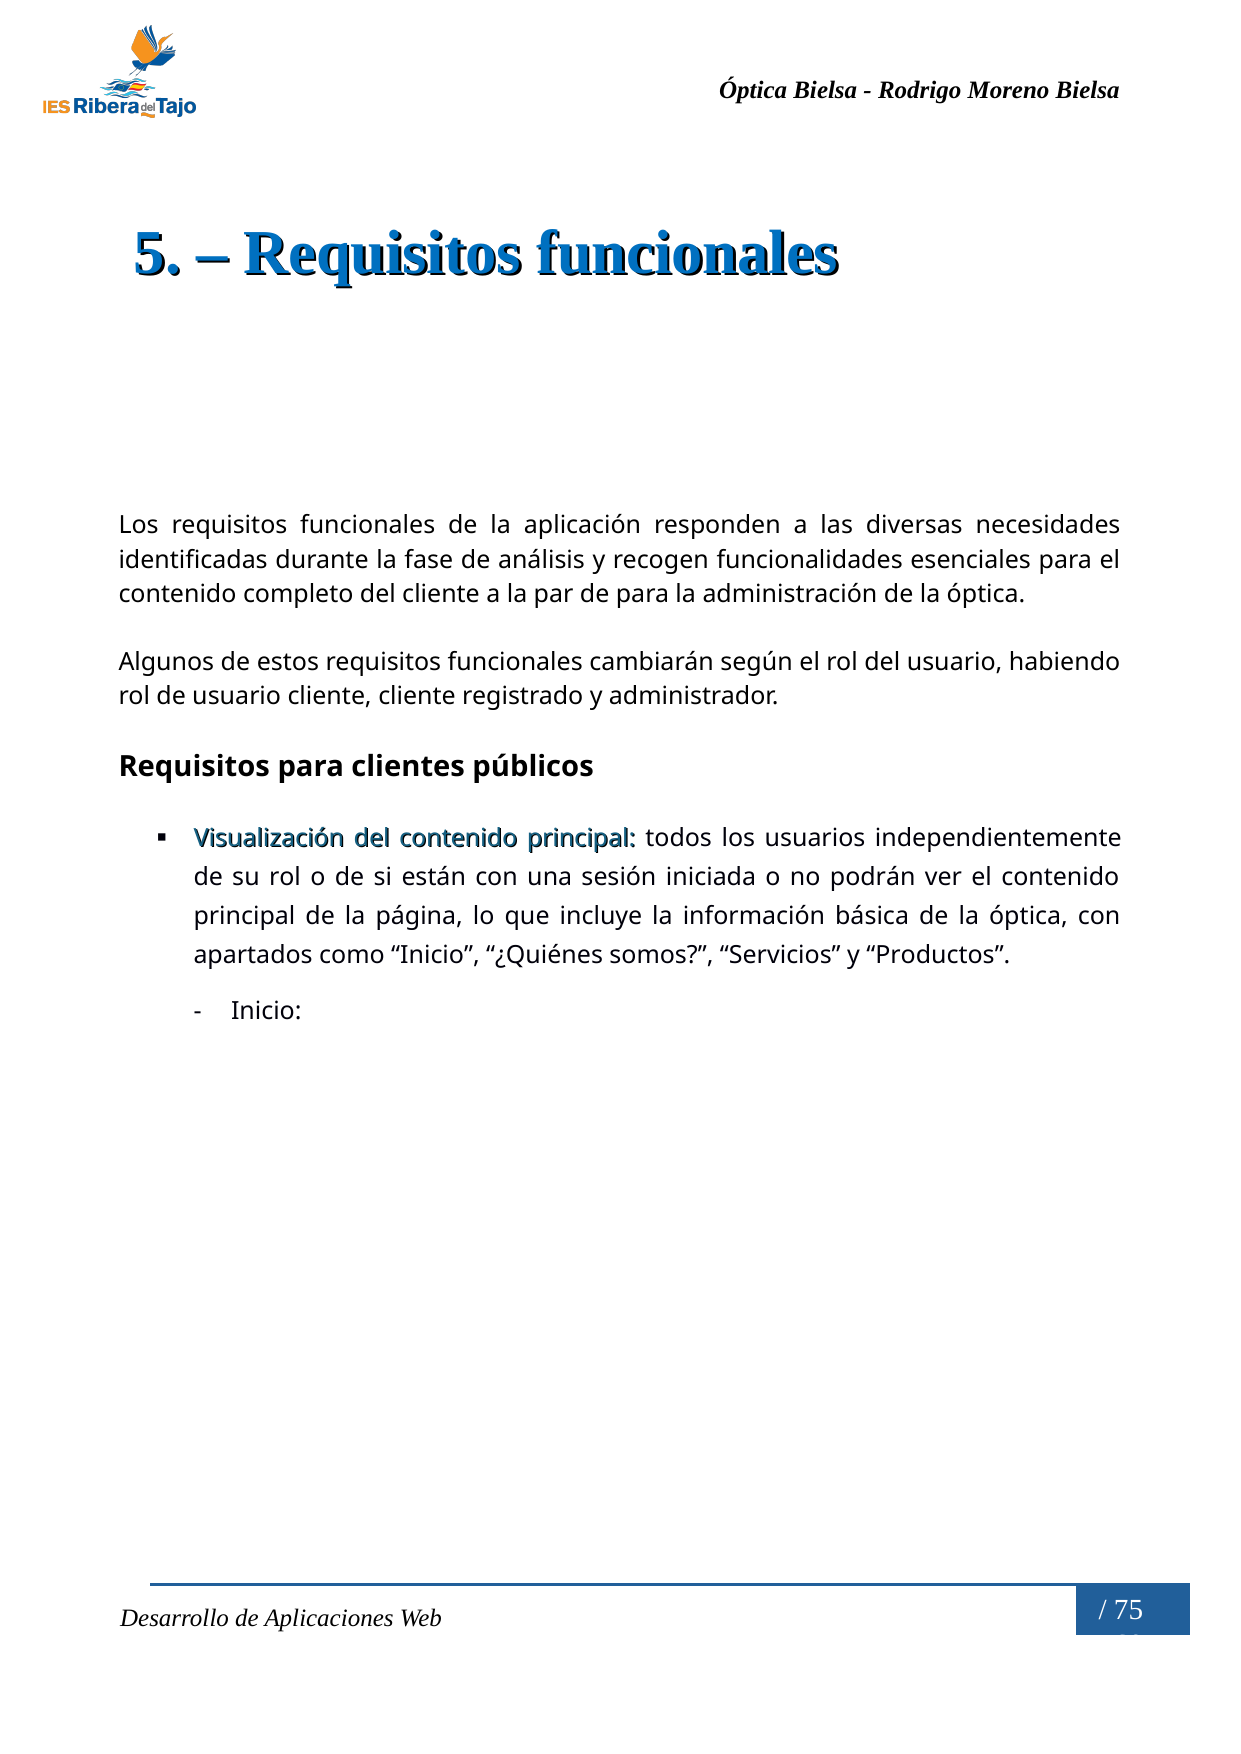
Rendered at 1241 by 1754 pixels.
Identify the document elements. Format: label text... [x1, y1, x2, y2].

text Requisitos para clientes públicos [118, 746, 1122, 785]
list Inicio: [193, 993, 1122, 1027]
text Los requisitos funcionales de la aplicación responden a las diversas necesidades identificadas durante la fase de análisis y recogen funcionalidades esenciales para el contenido completo del cliente a la par de para la administración de la óptica. [118, 229, 1122, 609]
subtitle 5. – Requisitos funcionales [133, 215, 1105, 287]
list Visualización del contenido principal: todos los usuarios independientemente de su rol o de si están con una sesión iniciada o no podrán ver el contenido principal de la página, lo que incluye la información básica de la óptica, con apartados como “Inicio”, “¿Quiénes somos?”, “Servicios” y “Productos”. [156, 819, 1122, 971]
text Algunos de estos requisitos funcionales cambiarán según el rol del usuario, habiendo rol de usuario cliente, cliente registrado y administrador. [118, 643, 1122, 712]
